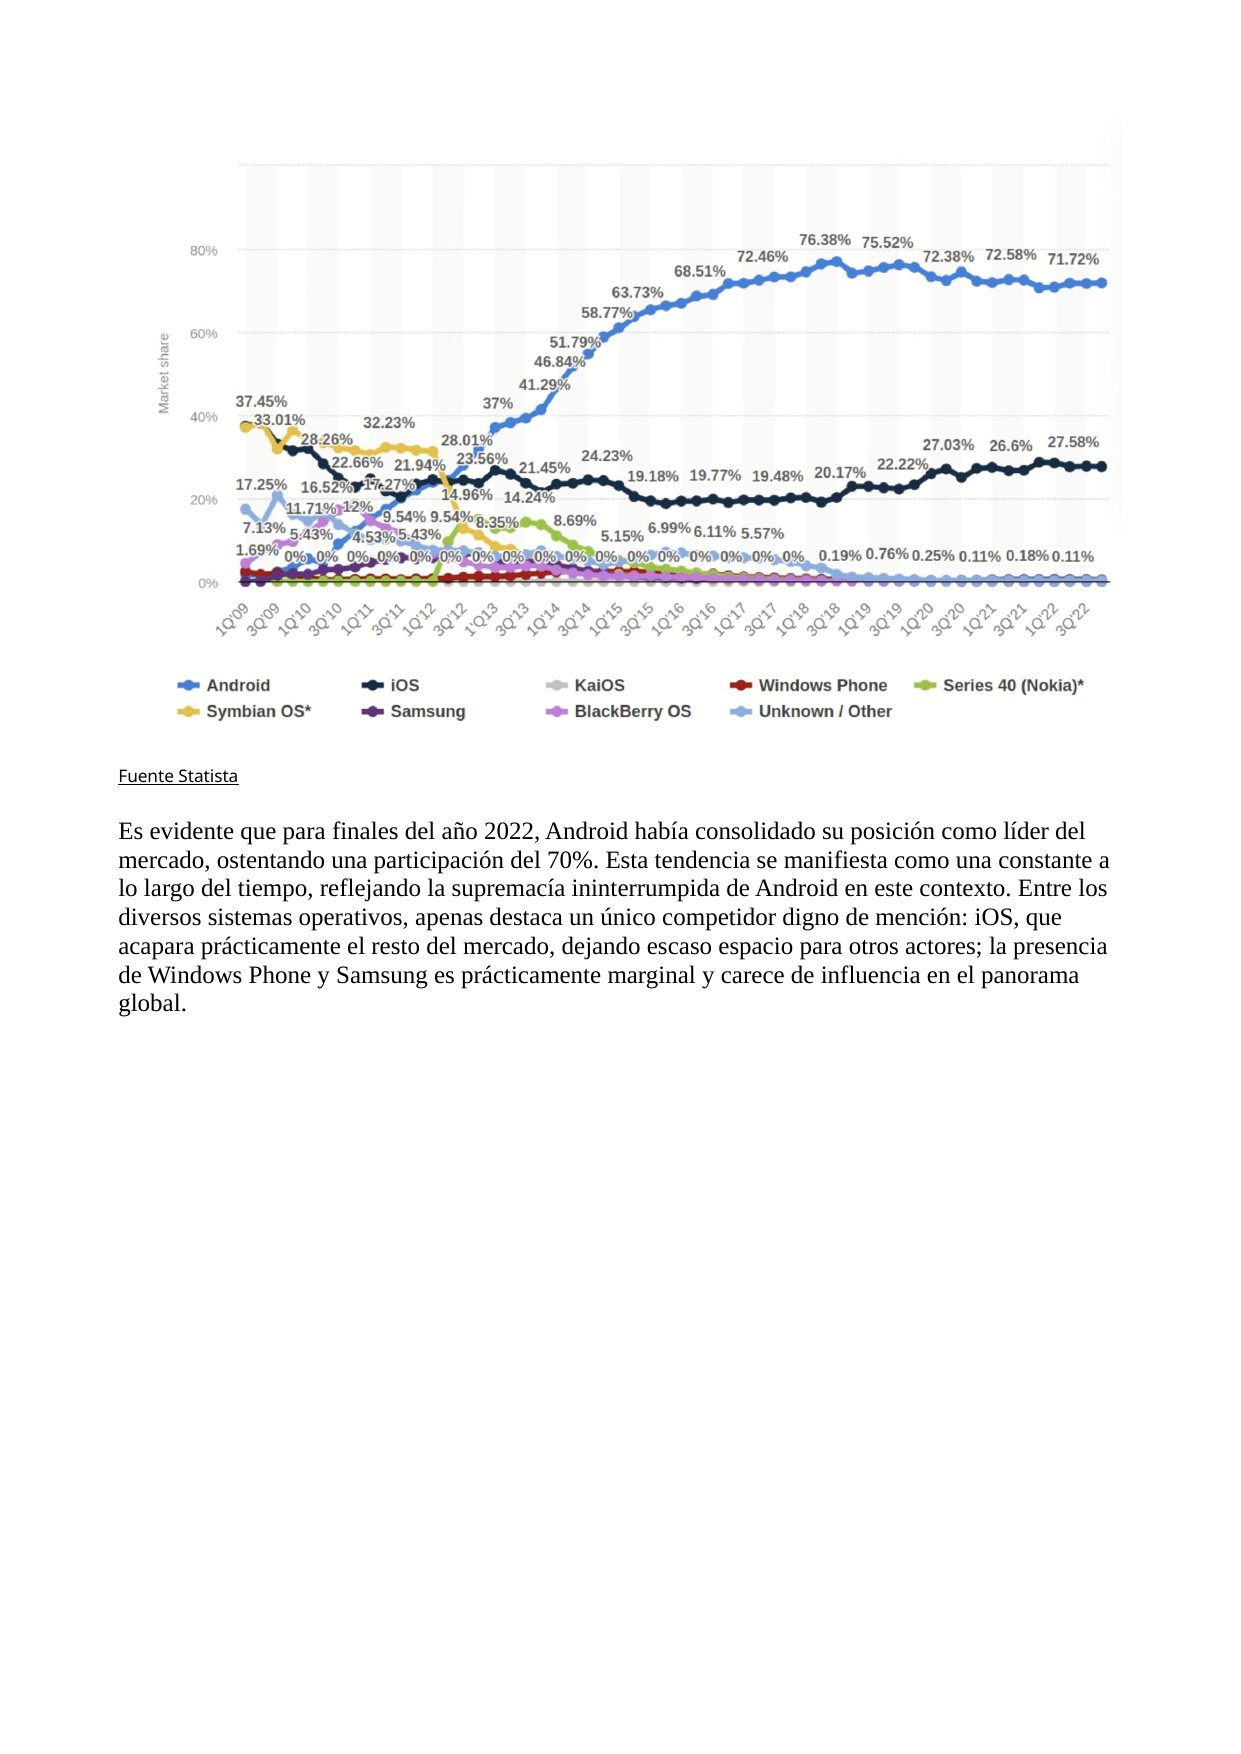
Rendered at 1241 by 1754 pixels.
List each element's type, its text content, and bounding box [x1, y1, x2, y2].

text Fuente Statista [118, 764, 1122, 787]
text Es evidente que para finales del año 2022, Android había consolidado su posición como líder del mercado, ostentando una participación del 70%. Esta tendencia se manifiesta como una constante a lo largo del tiempo, reflejando la supremacía ininterrumpida de Android en este contexto. Entre los diversos sistemas operativos, apenas destaca un único competidor digno de mención: iOS, que acapara prácticamente el resto del mercado, dejando escaso espacio para otros actores; la presencia de Windows Phone y Samsung es prácticamente marginal y carece de influencia en el panorama global. [118, 816, 1122, 1017]
picture [118, 118, 1123, 735]
